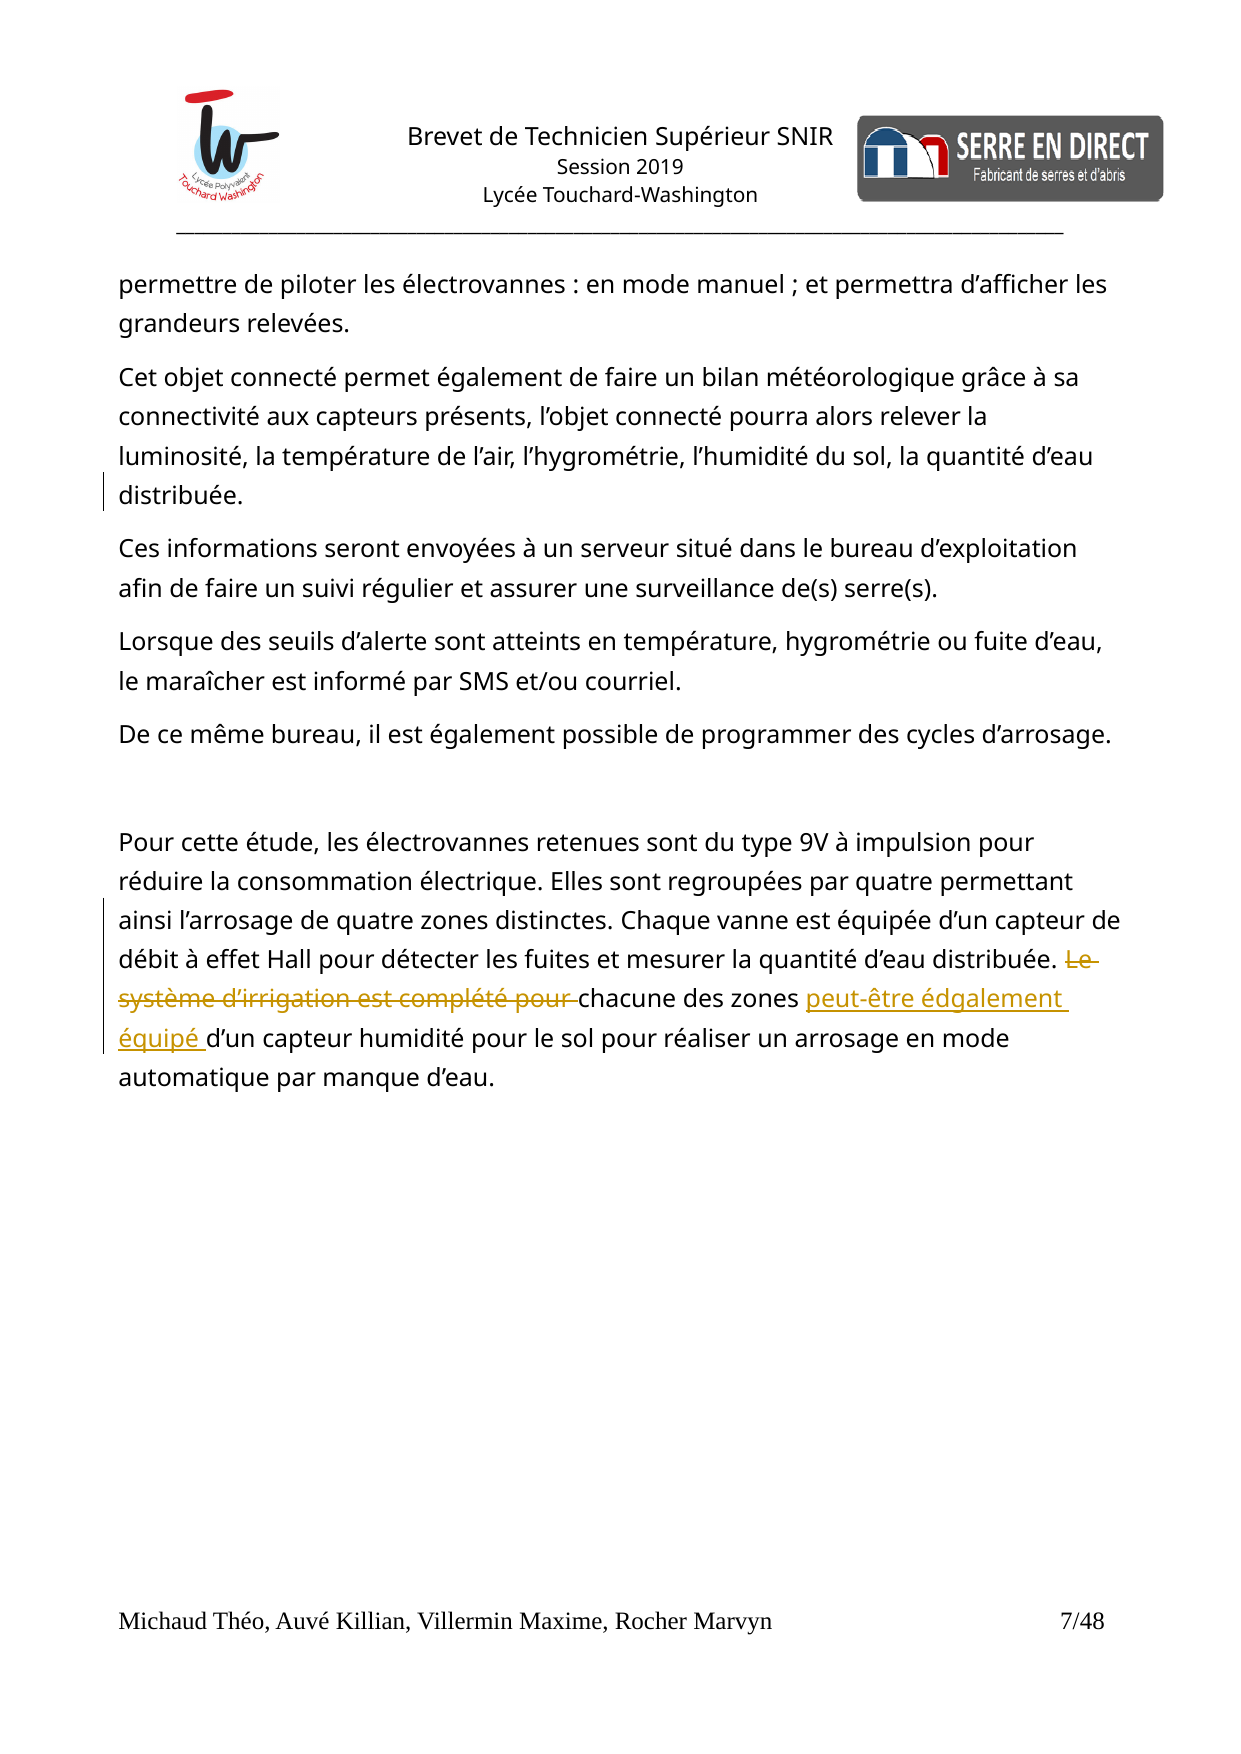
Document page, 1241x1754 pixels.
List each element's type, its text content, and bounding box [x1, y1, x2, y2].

text permettre de piloter les électrovannes : en mode manuel ; et permettra d’afficher les grandeurs relevées. [118, 267, 1122, 340]
picture [176, 86, 281, 203]
text Ces informations seront envoyées à un serveur situé dans le bureau d’exploitation afin de faire un suivi régulier et assurer une surveillance de(s) serre(s). [118, 531, 1122, 604]
text Cet objet connecté permet également de faire un bilan météorologique grâce à sa connectivité aux capteurs présents, l’objet connecté pourra alors relever la luminosité, la température de l’air, l’hygrométrie, l’humidité du sol, la quantité d’eau distribuée. [118, 360, 1122, 511]
text Lorsque des seuils d’alerte sont atteints en température, hygrométrie ou fuite d’eau, le maraîcher est informé par SMS et/ou courriel. [118, 624, 1122, 697]
picture [852, 113, 1167, 206]
text Pour cette étude, les électrovannes retenues sont du type 9V à impulsion pour réduire la consommation électrique. Elles sont regroupées par quatre permettant ainsi l’arrosage de quatre zones distinctes. Chaque vanne est équipée d’un capteur de débit à effet Hall pour détecter les fuites et mesurer la quantité d’eau distribuée. chacune des zones peut-être édgalement équipé d’un capteur humidité pour le sol pour réaliser un arrosage en mode automatique par manque d’eau. [118, 824, 1122, 1093]
text De ce même bureau, il est également possible de programmer des cycles d’arrosage. [118, 717, 1122, 751]
